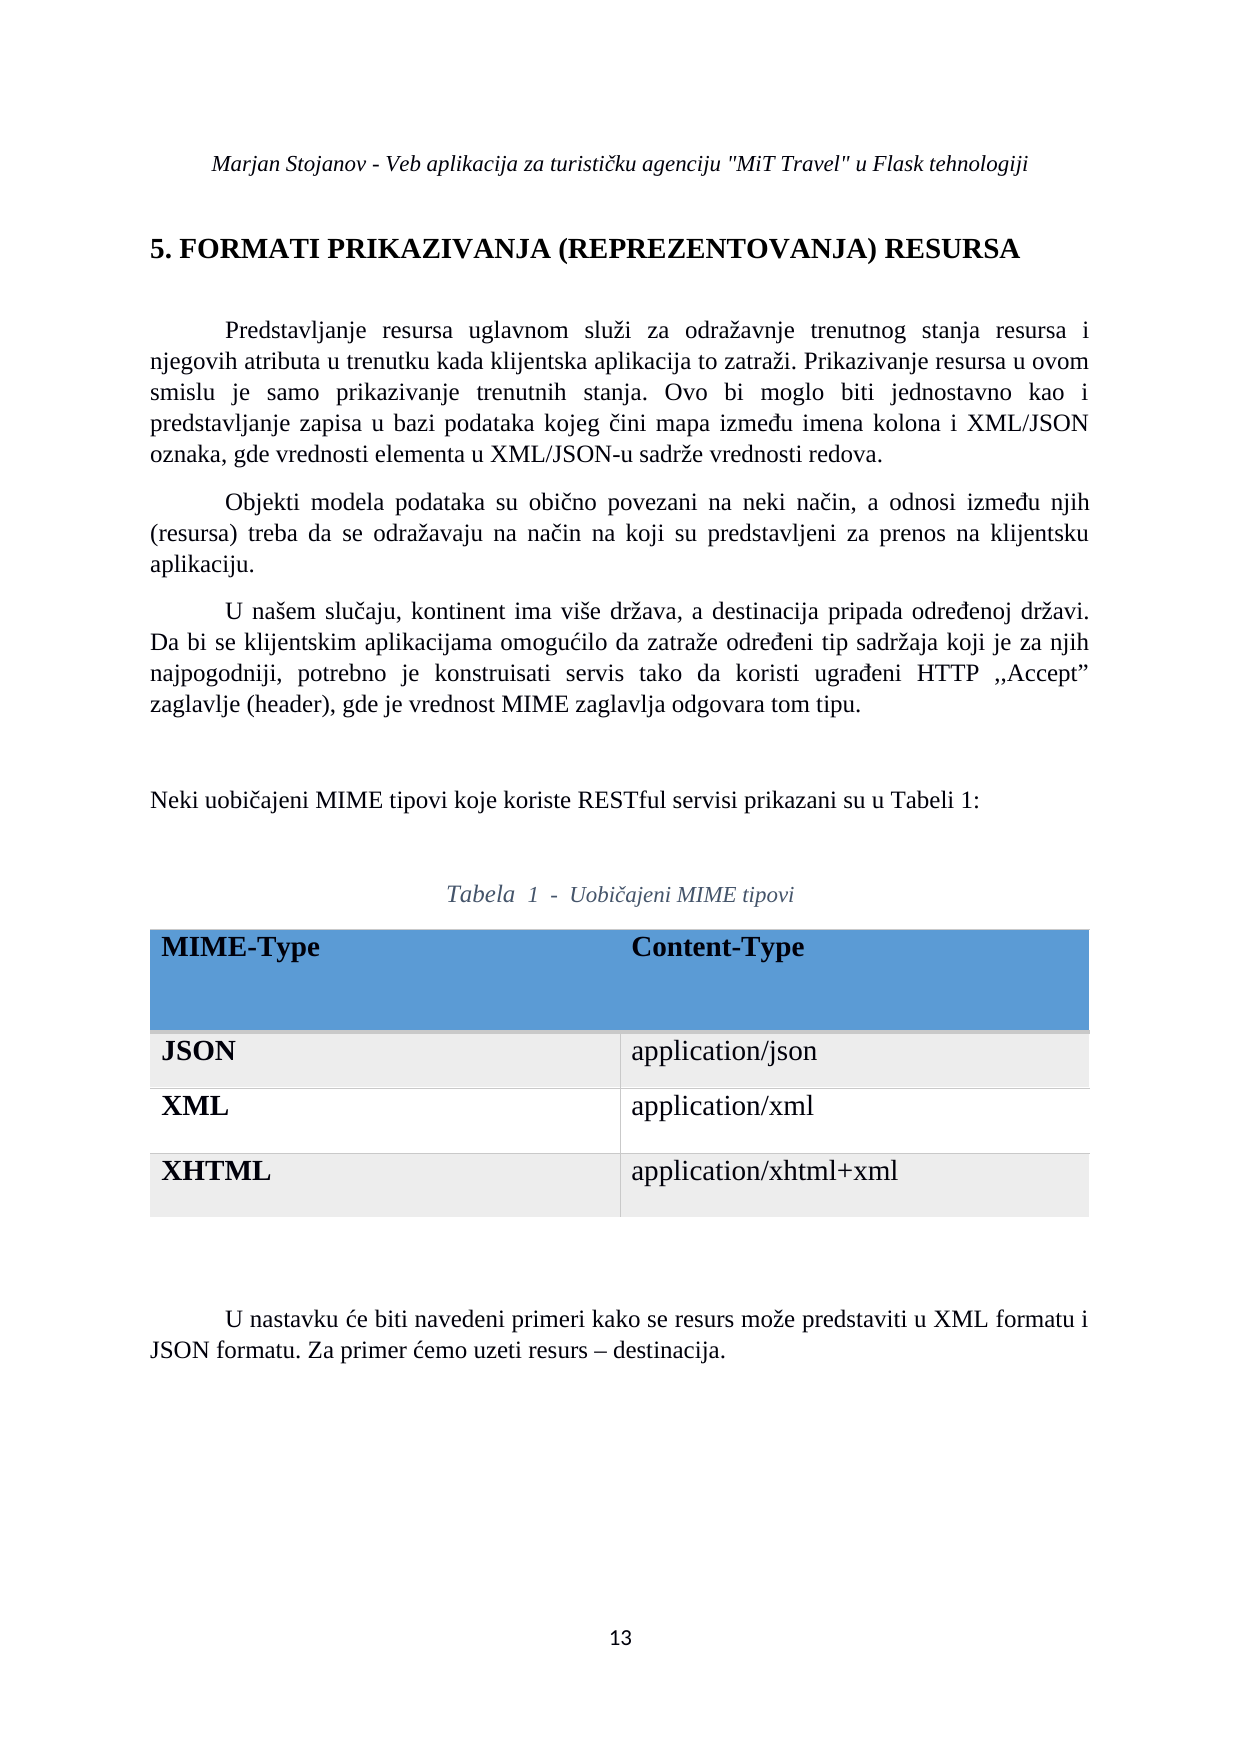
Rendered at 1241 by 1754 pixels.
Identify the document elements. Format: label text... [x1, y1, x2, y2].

table_cell XML [150, 1089, 620, 1153]
text Predstavljanje resursa uglavnom služi za odražavnje trenutnog stanja resursa i njegovih atributa u trenutku kada klijentska aplikacija to zatraži. Prikazivanje resursa u ovom smislu je samo prikazivanje trenutnih stanja. Ovo bi moglo biti jednostavno kao i predstavljanje zapisa u bazi podataka kojeg čini mapa između imena kolona i XML/JSON oznaka, gde vrednosti elementa u XML/JSON-u sadrže vrednosti redova. [150, 315, 1090, 468]
text U našem slučaju, kontinent ima više država, a destinacija pripada određenoj državi. Da bi se klijentskim aplikacijama omogućilo da zatraže određeni tip sadržaja koji je za njih najpogodniji, potrebno je konstruisati servis tako da koristi ugrađeni HTTP ,,Accept” zaglavlje (header), gde je vrednost MIME zaglavlja odgovara tom tipu. [150, 596, 1090, 718]
table_cell application/json [621, 1034, 1089, 1087]
text Neki uobičajeni MIME tipovi koje koriste RESTful servisi prikazani su u Tabeli 1: [150, 785, 1090, 814]
table_cell application/xhtml+xml [621, 1154, 1089, 1217]
table_header MIME-Type [150, 930, 620, 1030]
table_cell JSON [150, 1034, 620, 1087]
text U nastavku će biti navedeni primeri kako se resurs može predstaviti u XML formatu i JSON formatu. Za primer ćemo uzeti resurs – destinacija. [150, 1304, 1090, 1364]
text Tabela 1 - Uobičajeni MIME tipovi [150, 879, 1090, 908]
table_cell XHTML [150, 1154, 620, 1217]
table_header Content-Type [620, 930, 1089, 1030]
table_cell application/xml [621, 1089, 1089, 1153]
subtitle 5. FORMATI PRIKAZIVANJA (REPREZENTOVANJA) RESURSA [150, 231, 1090, 264]
text Objekti modela podataka su obično povezani na neki način, a odnosi između njih (resursa) treba da se odražavaju na način na koji su predstavljeni za prenos na klijentsku aplikaciju. [150, 487, 1090, 577]
